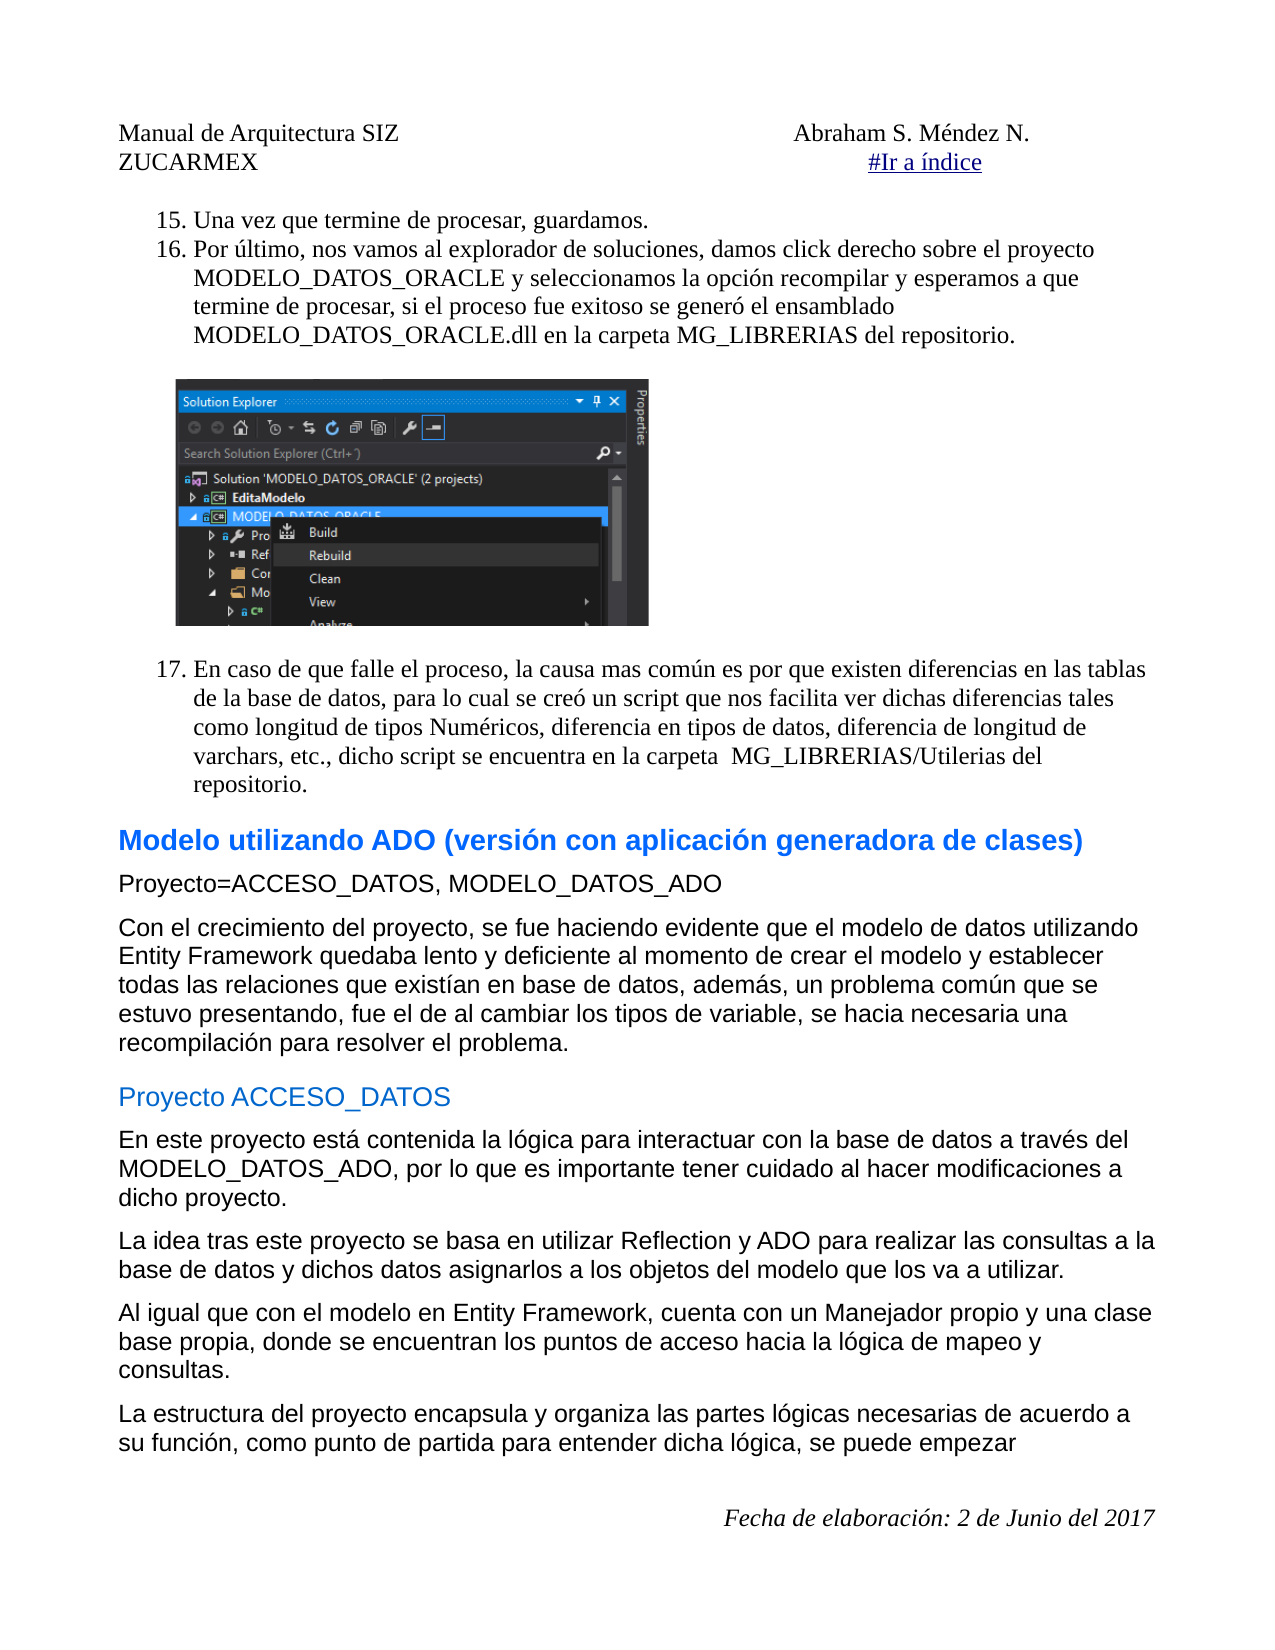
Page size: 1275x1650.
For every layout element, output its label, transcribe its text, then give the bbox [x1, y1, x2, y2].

text Proyecto ACCESO_DATOS [118, 1081, 1157, 1113]
list Por último, nos vamos al explorador de soluciones, damos click derecho sobre el proyecto MODELO_DATOS_ORACLE y seleccionamos la opción recompilar y esperamos a que termine de procesar, si el proceso fue exitoso se generó el ensamblado MODELO_DATOS_ORACLE.dll en la carpeta MG_LIBRERIAS del repositorio. [156, 234, 1157, 349]
text La idea tras este proyecto se basa en utilizar Reflection y ADO para realizar las consultas a la base de datos y dichos datos asignarlos a los objetos del modelo que los va a utilizar. [118, 1226, 1157, 1283]
text Proyecto=ACCESO_DATOS, MODELO_DATOS_ADO [118, 869, 1157, 898]
list Una vez que termine de procesar, guardamos. [156, 205, 1157, 234]
picture [300, 379, 385, 450]
text La estructura del proyecto encapsula y organiza las partes lógicas necesarias de acuerdo a su función, como punto de partida para entender dicha lógica, se puede empezar [118, 1399, 1157, 1456]
text Modelo utilizando ADO (versión con aplicación generadora de clases) [118, 823, 1157, 857]
text Al igual que con el modelo en Entity Framework, cuenta con un Manejador propio y una clase base propia, donde se encuentran los puntos de acceso hacia la lógica de mapeo y consultas. [118, 1298, 1157, 1384]
list En caso de que falle el proceso, la causa mas común es por que existen diferencias en las tablas de la base de datos, para lo cual se creó un script que nos facilita ver dichas diferencias tales como longitud de tipos Numéricos, diferencia en tipos de datos, diferencia de longitud de varchars, etc., dicho script se encuentra en la carpeta MG_LIBRERIAS/Utilerias del repositorio. [156, 654, 1157, 798]
text En este proyecto está contenida la lógica para interactuar con la base de datos a través del MODELO_DATOS_ADO, por lo que es importante tener cuidado al hacer modificaciones a dicho proyecto. [118, 1125, 1157, 1211]
text Con el crecimiento del proyecto, se fue haciendo evidente que el modelo de datos utilizando Entity Framework quedaba lento y deficiente al momento de crear el modelo y establecer todas las relaciones que existían en base de datos, además, un problema común que se estuvo presentando, fue el de al cambiar los tipos de variable, se hacia necesaria una recompilación para resolver el problema. [118, 913, 1157, 1056]
